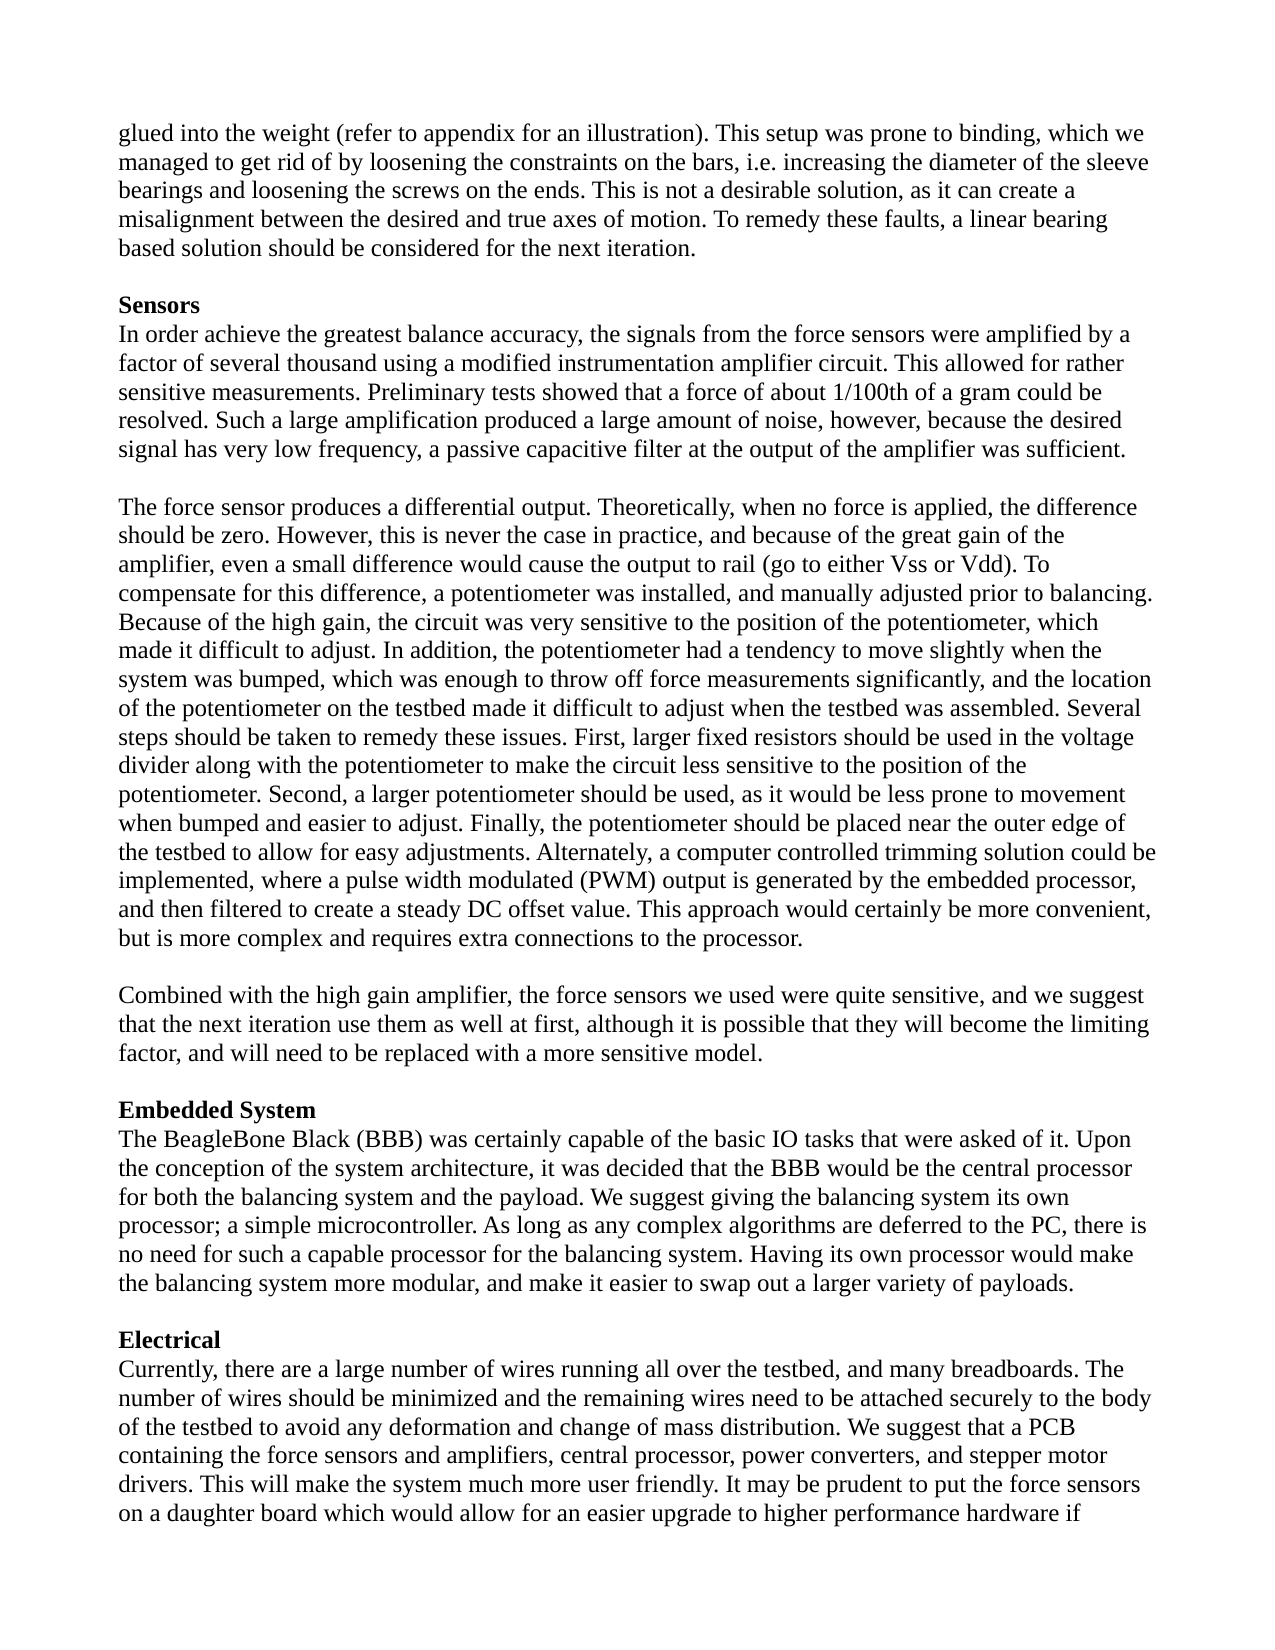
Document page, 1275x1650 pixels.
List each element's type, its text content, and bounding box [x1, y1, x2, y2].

text Embedded System [118, 1096, 1157, 1124]
text Combined with the high gain amplifier, the force sensors we used were quite sensitive, and we suggest that the next iteration use them as well at first, although it is possible that they will become the limiting factor, and will need to be replaced with a more sensitive model. [118, 981, 1157, 1067]
text The BeagleBone Black (BBB) was certainly capable of the basic IO tasks that were asked of it. Upon the conception of the system architecture, it was decided that the BBB would be the central processor for both the balancing system and the payload. We suggest giving the balancing system its own processor; a simple microcontroller. As long as any complex algorithms are deferred to the PC, there is no need for such a capable processor for the balancing system. Having its own processor would make the balancing system more modular, and make it easier to swap out a larger variety of payloads. [118, 1124, 1157, 1297]
text Sensors [118, 291, 1157, 319]
text Currently, there are a large number of wires running all over the testbed, and many breadboards. The number of wires should be minimized and the remaining wires need to be attached securely to the body of the testbed to avoid any deformation and change of mass distribution. We suggest that a PCB containing the force sensors and amplifiers, central processor, power converters, and stepper motor drivers. This will make the system much more user friendly. It may be prudent to put the force sensors on a daughter board which would allow for an easier upgrade to higher performance hardware if [118, 1354, 1157, 1527]
text Electrical [118, 1326, 1157, 1354]
text In order achieve the greatest balance accuracy, the signals from the force sensors were amplified by a factor of several thousand using a modified instrumentation amplifier circuit. This allowed for rather sensitive measurements. Preliminary tests showed that a force of about 1/100th of a gram could be resolved. Such a large amplification produced a large amount of noise, however, because the desired signal has very low frequency, a passive capacitive filter at the output of the amplifier was sufficient. [118, 319, 1157, 463]
text glued into the weight (refer to appendix for an illustration). This setup was prone to binding, which we managed to get rid of by loosening the constraints on the bars, i.e. increasing the diameter of the sleeve bearings and loosening the screws on the ends. This is not a desirable solution, as it can create a misalignment between the desired and true axes of motion. To remedy these faults, a linear bearing based solution should be considered for the next iteration. [118, 118, 1157, 262]
text The force sensor produces a differential output. Theoretically, when no force is applied, the difference should be zero. However, this is never the case in practice, and because of the great gain of the amplifier, even a small difference would cause the output to rail (go to either Vss or Vdd). To compensate for this difference, a potentiometer was installed, and manually adjusted prior to balancing. Because of the high gain, the circuit was very sensitive to the position of the potentiometer, which made it difficult to adjust. In addition, the potentiometer had a tendency to move slightly when the system was bumped, which was enough to throw off force measurements significantly, and the location of the potentiometer on the testbed made it difficult to adjust when the testbed was assembled. Several steps should be taken to remedy these issues. First, larger fixed resistors should be used in the voltage divider along with the potentiometer to make the circuit less sensitive to the position of the potentiometer. Second, a larger potentiometer should be used, as it would be less prone to movement when bumped and easier to adjust. Finally, the potentiometer should be placed near the outer edge of the testbed to allow for easy adjustments. Alternately, a computer controlled trimming solution could be implemented, where a pulse width modulated (PWM) output is generated by the embedded processor, and then filtered to create a steady DC offset value. This approach would certainly be more convenient, but is more complex and requires extra connections to the processor. [118, 492, 1157, 952]
